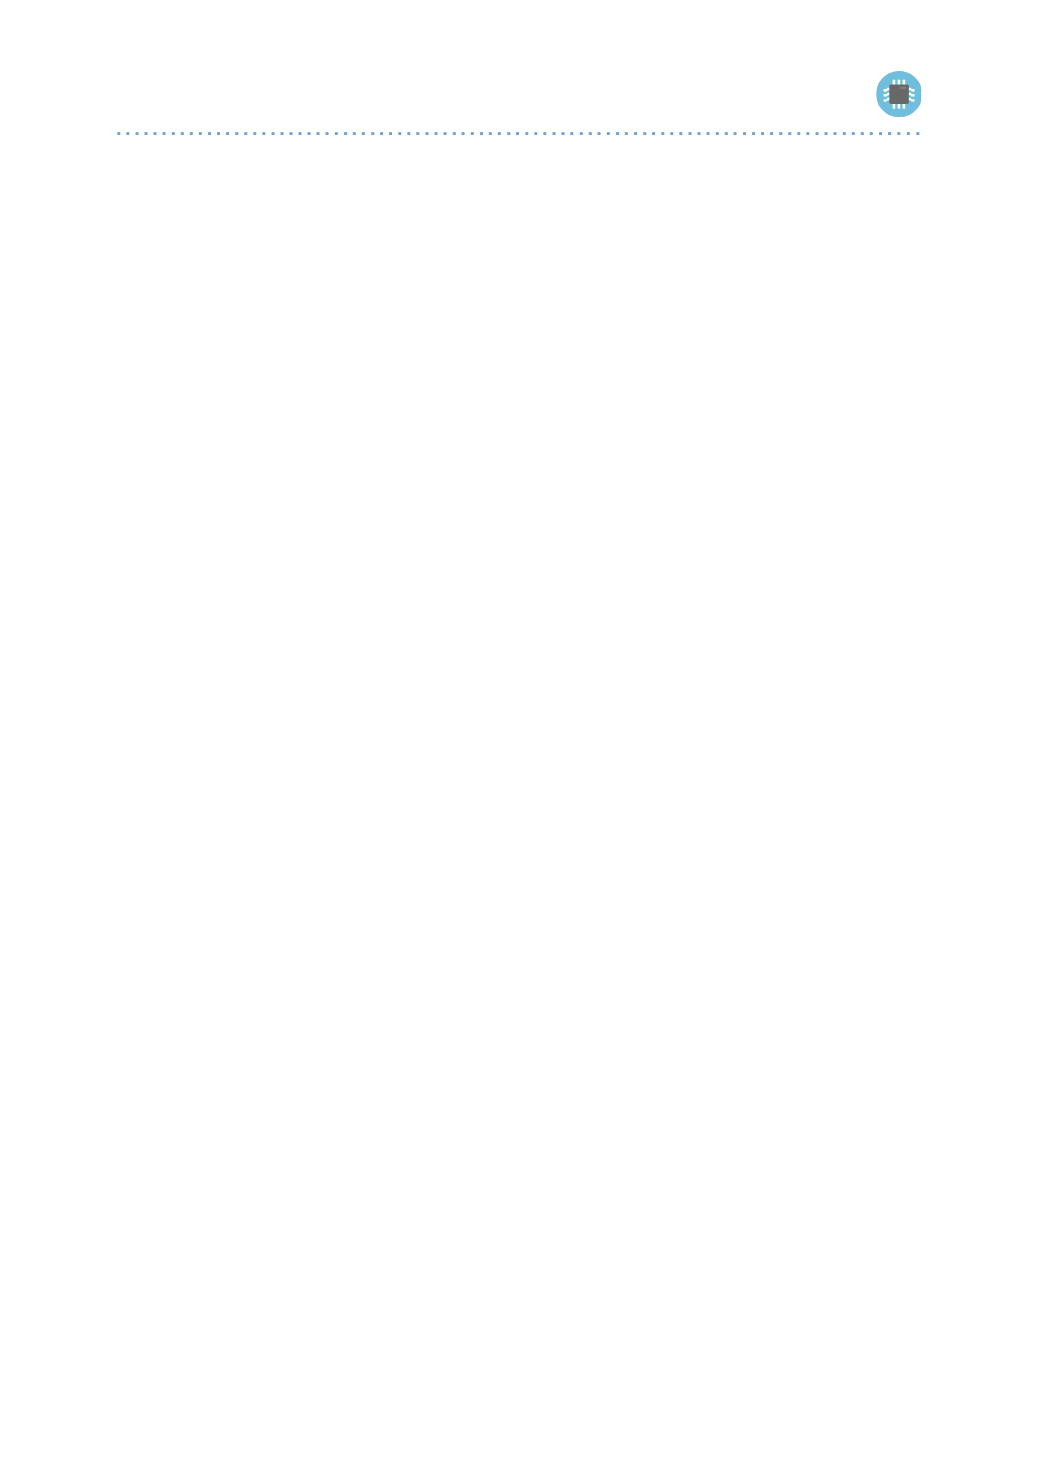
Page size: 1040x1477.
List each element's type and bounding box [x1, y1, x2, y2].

picture [876, 71, 922, 117]
